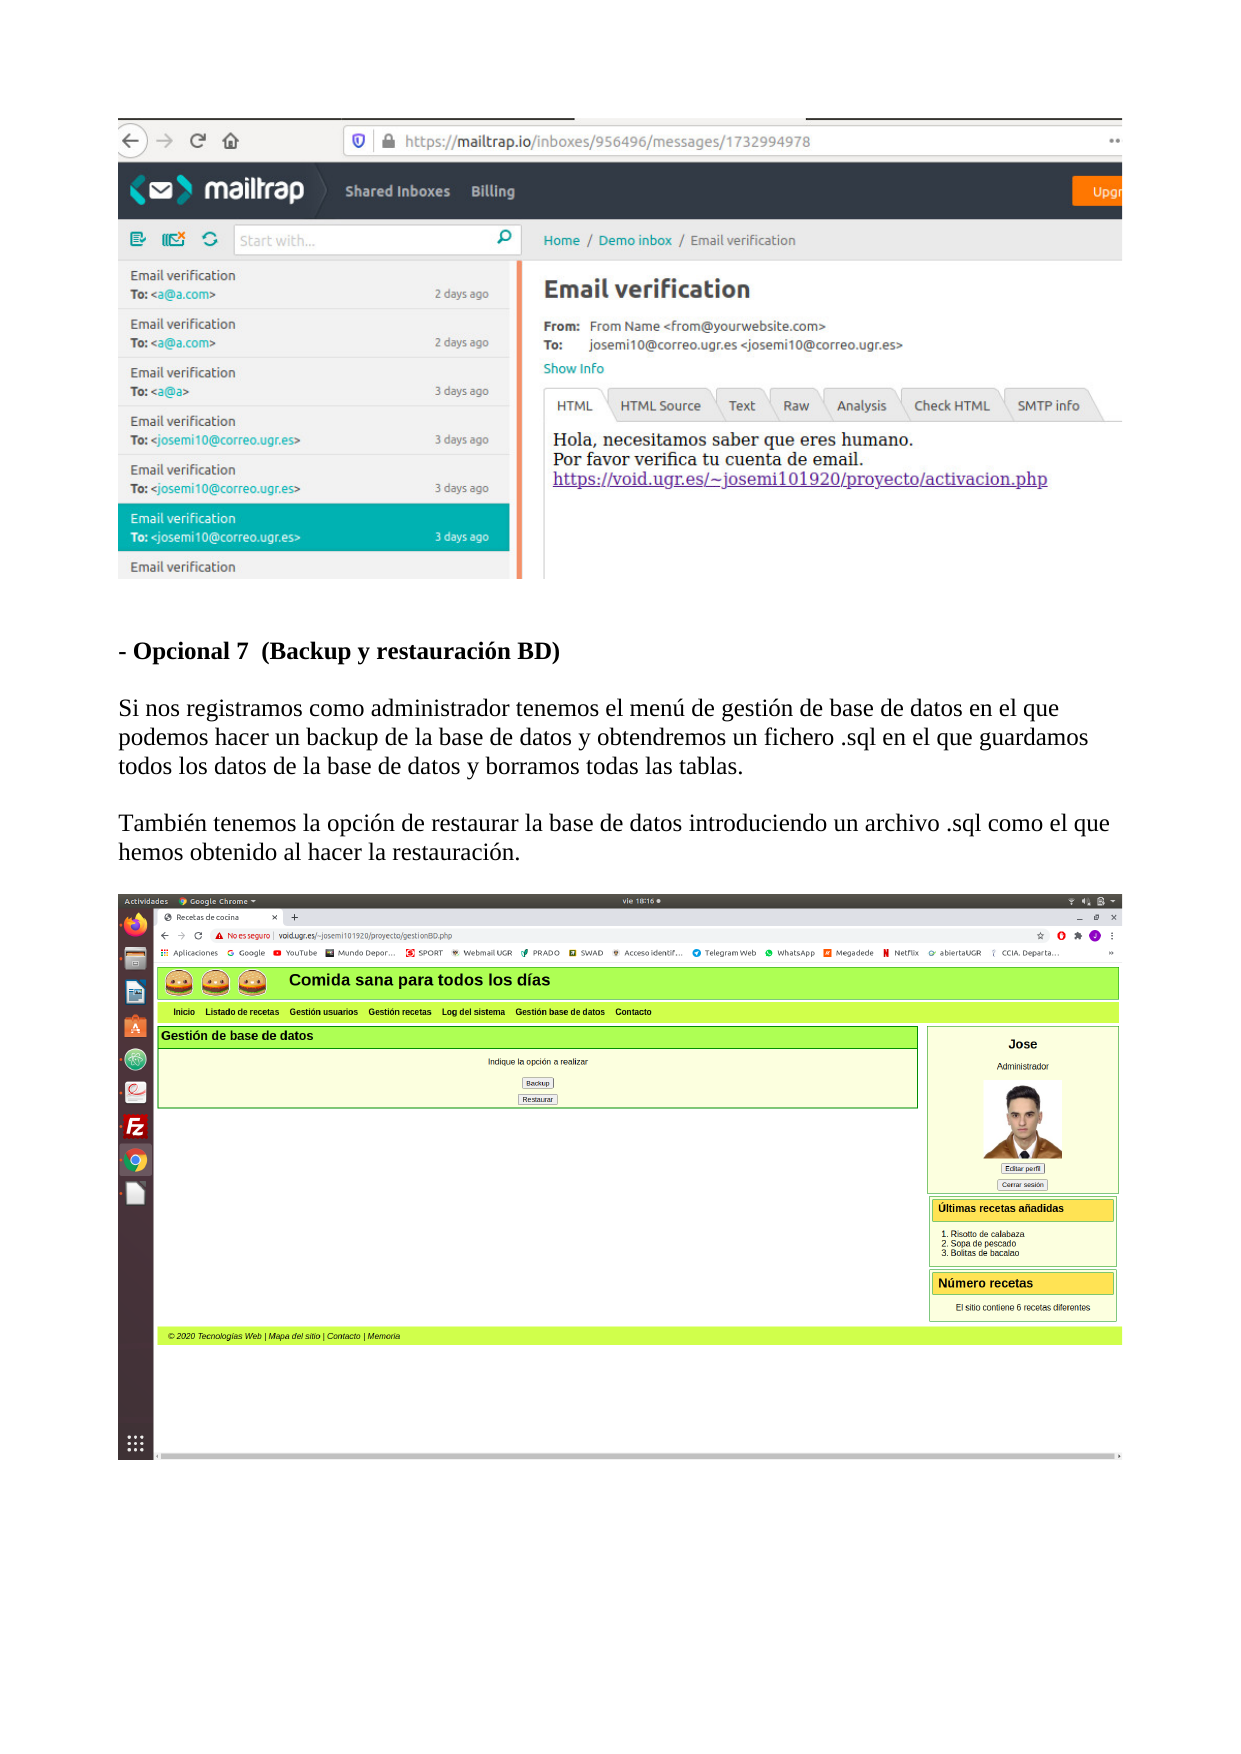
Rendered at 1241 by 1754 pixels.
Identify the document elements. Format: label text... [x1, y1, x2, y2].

text Si nos registramos como administrador tenemos el menú de gestión de base de datos en el que podemos hacer un backup de la base de datos y obtendremos un fichero .sql en el que guardamos todos los datos de la base de datos y borramos todas las tablas. [118, 693, 1122, 779]
picture [118, 118, 1123, 579]
text También tenemos la opción de restaurar la base de datos introduciendo un archivo .sql como el que hemos obtenido al hacer la restauración. [118, 808, 1122, 866]
picture [118, 894, 1123, 1460]
text - Opcional 7 (Backup y restauración BD) [118, 636, 1122, 664]
